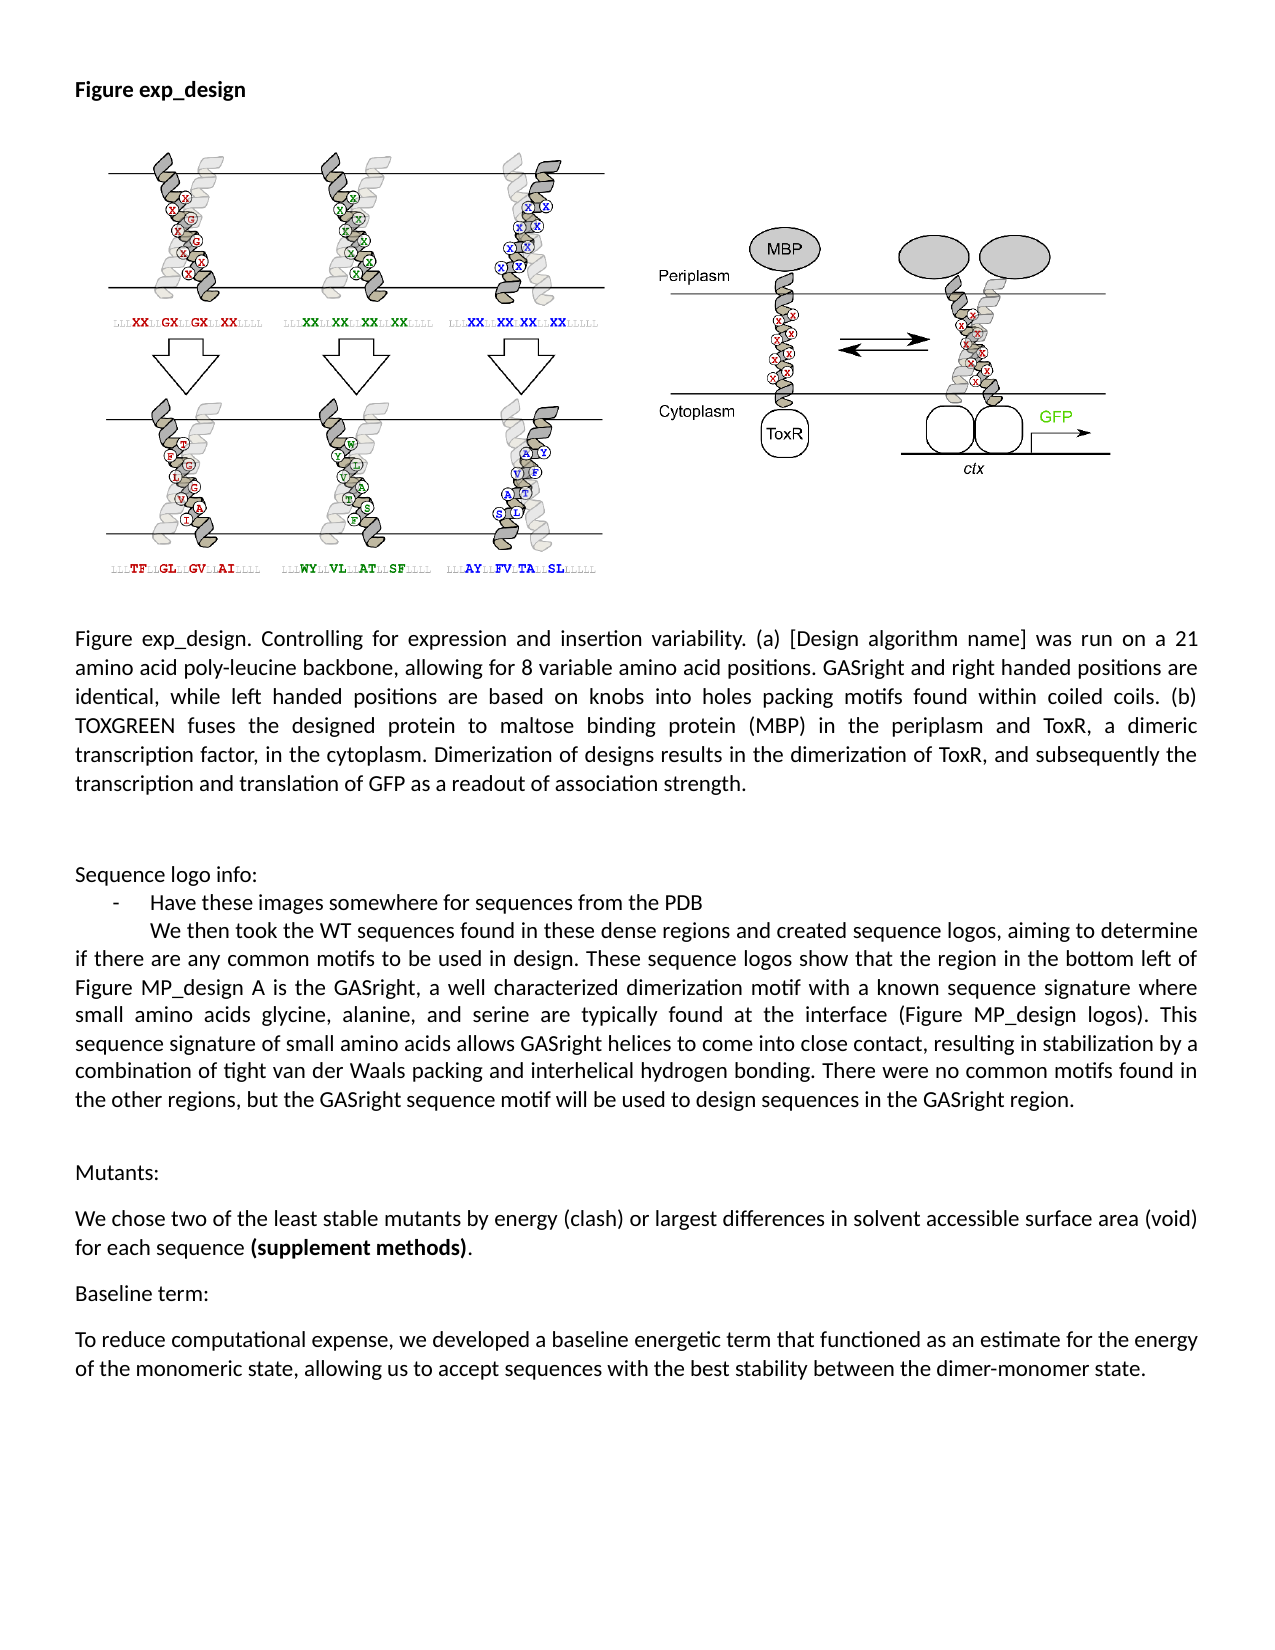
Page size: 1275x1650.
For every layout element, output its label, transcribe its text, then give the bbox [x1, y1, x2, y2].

picture [75, 140, 609, 596]
text To reduce computational expense, we developed a baseline energetic term that functioned as an estimate for the energy of the monomeric state, allowing us to accept sequences with the best stability between the dimer-monomer state. [75, 1325, 1200, 1382]
text We chose two of the least stable mutants by energy (clash) or largest differences in solvent accessible surface area (void) for each sequence (supplement methods). [75, 1204, 1200, 1261]
picture [644, 207, 1112, 483]
text Mutants: [75, 1158, 1200, 1186]
text We then took the WT sequences found in these dense regions and created sequence logos, aiming to determine if there are any common motifs to be used in design. These sequence logos show that the region in the bottom left of Figure MP_design A is the GASright, a well characterized dimerization motif with a known sequence signature where small amino acids glycine, alanine, and serine are typically found at the interface (Figure MP_design logos). This sequence signature of small amino acids allows GASright helices to come into close contact, resulting in stabilization by a combination of tight van der Waals packing and interhelical hydrogen bonding. There were no common motifs found in the other regions, but the GASright sequence motif will be used to design sequences in the GASright region. [75, 917, 1200, 1113]
text Figure exp_design. Controlling for expression and insertion variability. (a) [Design algorithm name] was run on a 21 amino acid poly-leucine backbone, allowing for 8 variable amino acid positions. GASright and right handed positions are identical, while left handed positions are based on knobs into holes packing motifs found within coiled coils. (b) TOXGREEN fuses the designed protein to maltose binding protein (MBP) in the periplasm and ToxR, a dimeric transcription factor, in the cytoplasm. Dimerization of designs results in the dimerization of ToxR, and subsequently the transcription and translation of GFP as a readout of association strength. [75, 624, 1200, 797]
text Figure exp_design [75, 75, 1200, 103]
list Have these images somewhere for sequences from the PDB [112, 888, 1200, 917]
text Sequence logo info: [75, 861, 1200, 888]
text Baseline term: [75, 1279, 1200, 1307]
